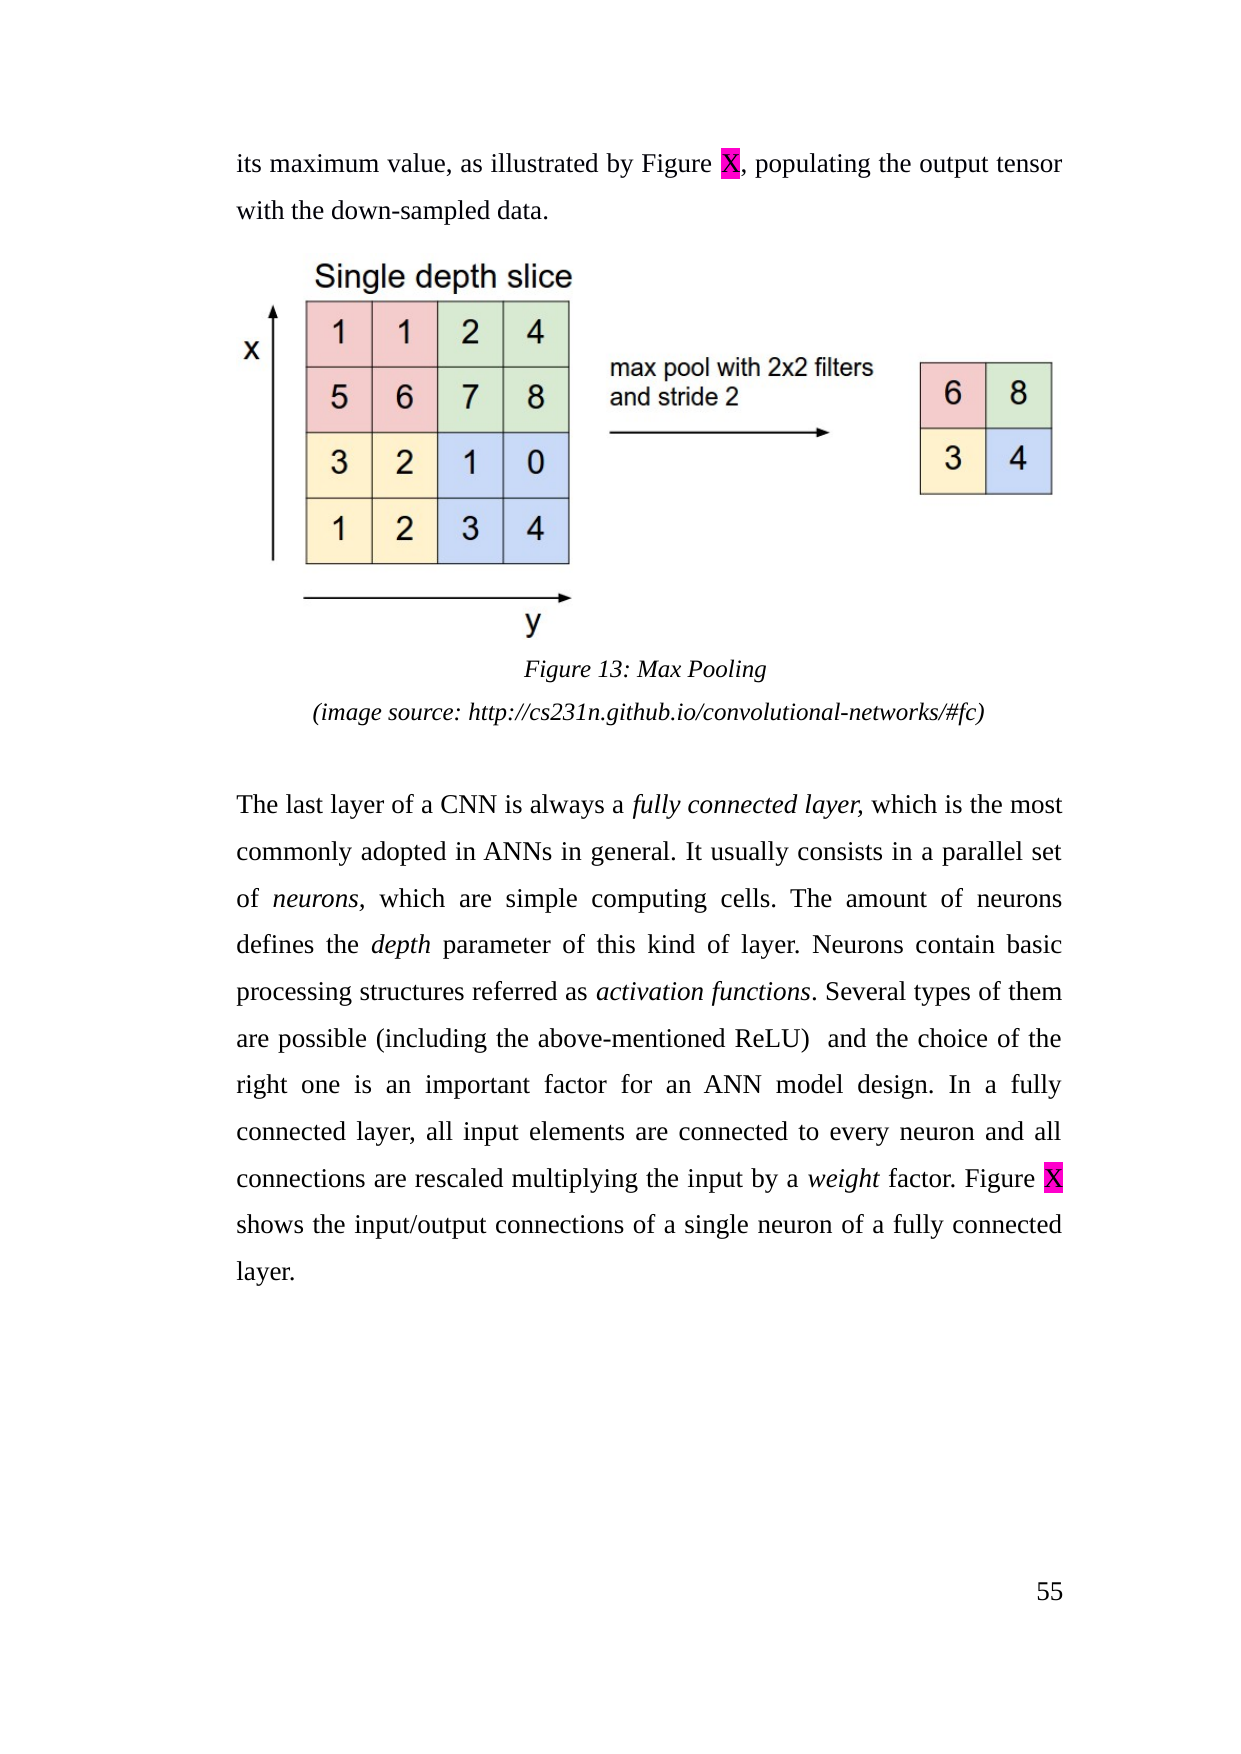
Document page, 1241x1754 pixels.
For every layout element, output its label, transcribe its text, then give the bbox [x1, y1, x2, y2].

text Figure 13: Max Pooling (image source: http://cs231n.github.io/convolutional-networks/#fc) [236, 640, 1063, 726]
picture [236, 253, 1063, 640]
text its maximum value, as illustrated by Figure X, populating the output tensor with the down-sampled data. [236, 148, 1063, 225]
text The last layer of a CNN is always a fully connected layer, which is the most commonly adopted in ANNs in general. It usually consists in a parallel set of neurons, which are simple computing cells. The amount of neurons defines the depth parameter of this kind of layer. Neurons contain basic processing structures referred as activation functions. Several types of them are possible (including the above-mentioned ReLU) and the choice of the right one is an important factor for an ANN model design. In a fully connected layer, all input elements are connected to every neuron and all connections are rescaled multiplying the input by a weight factor. Figure X shows the input/output connections of a single neuron of a fully connected layer. [236, 788, 1063, 1286]
